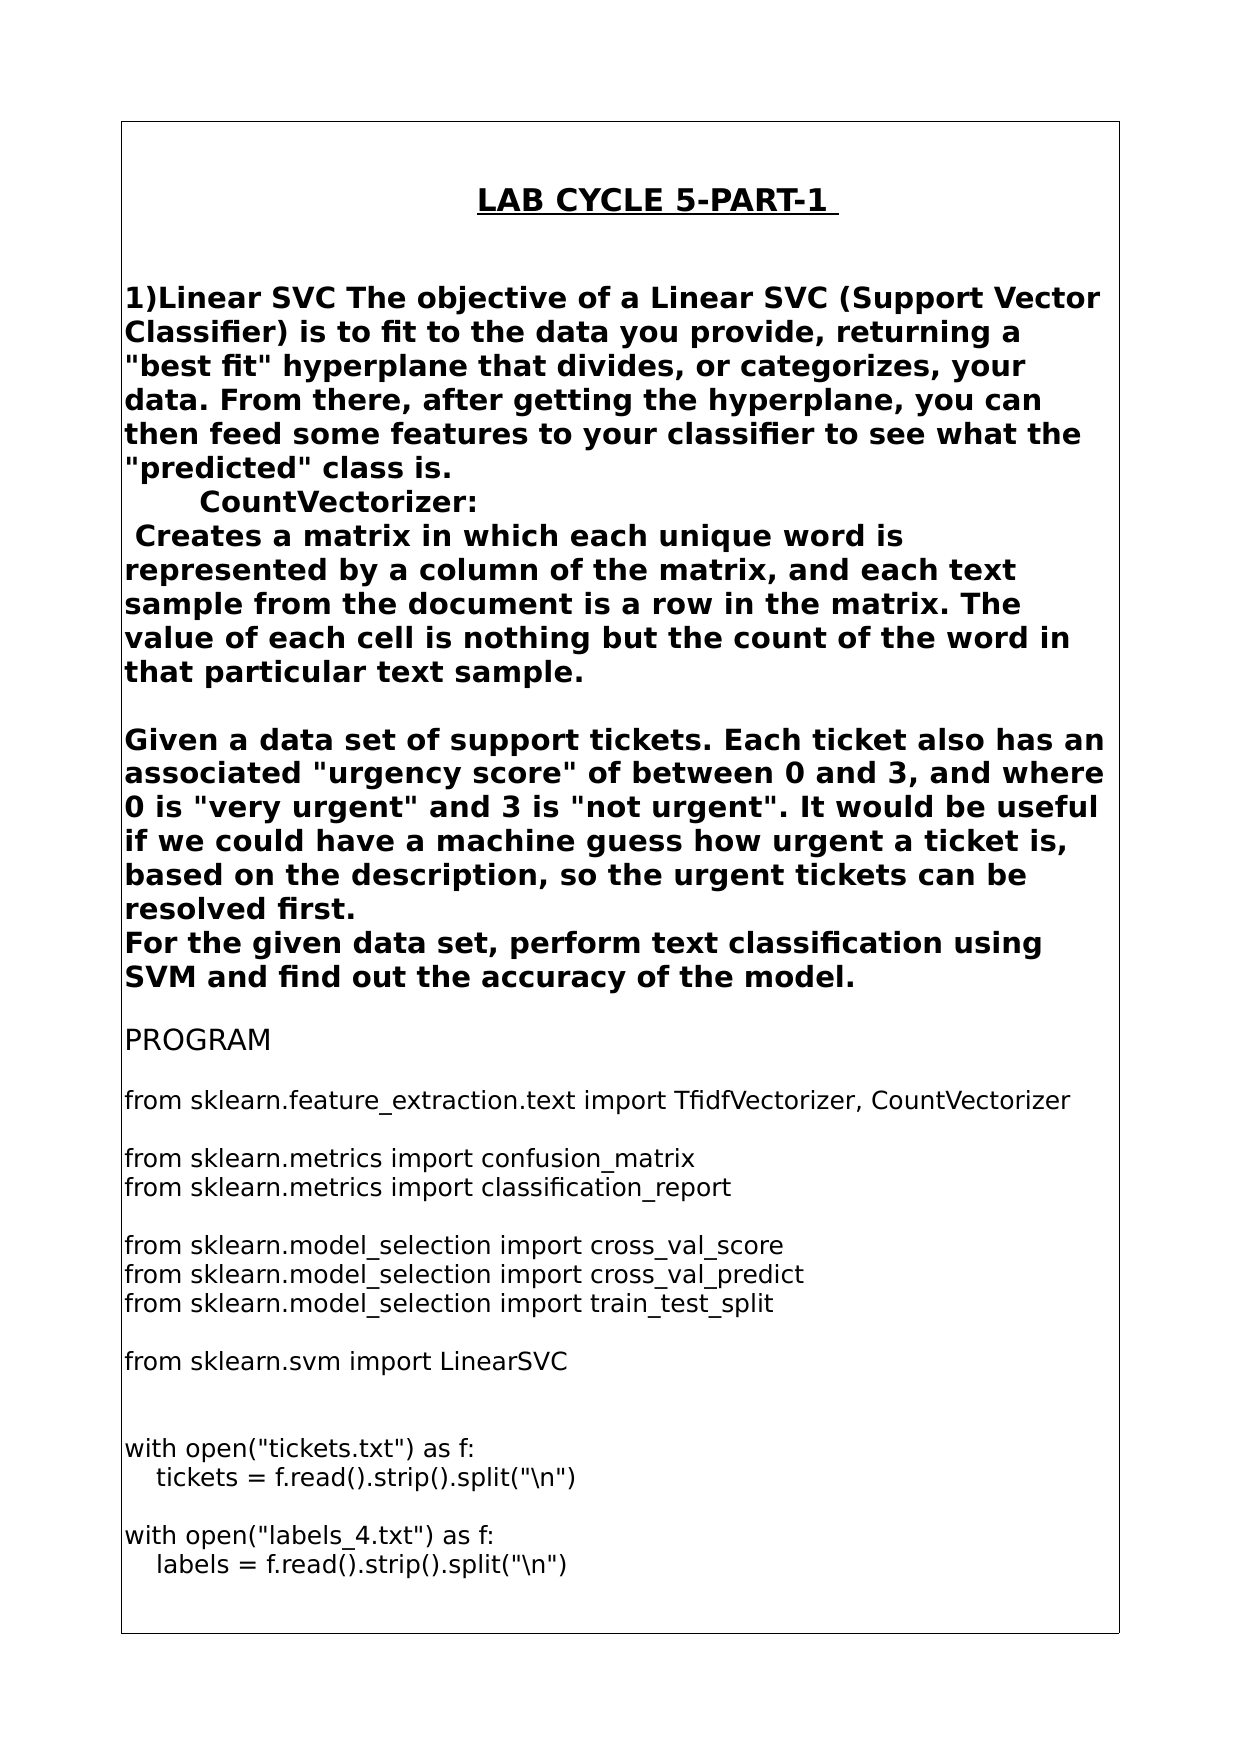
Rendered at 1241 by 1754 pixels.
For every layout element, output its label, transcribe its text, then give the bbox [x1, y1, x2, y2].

text PROGRAM [124, 1023, 1116, 1057]
text from sklearn.model_selection import cross_val_predict [124, 1260, 1116, 1289]
text with open("labels_4.txt") as f: [124, 1521, 1116, 1550]
text tickets = f.read().strip().split("\n") [124, 1463, 1116, 1492]
text from sklearn.feature_extraction.text import TfidfVectorizer, CountVectorizer [124, 1086, 1116, 1115]
text from sklearn.model_selection import train_test_split [124, 1289, 1116, 1318]
list [87, 281, 121, 485]
list 1)Linear SVC The objective of a Linear SVC (Support Vector Classifier) is to fit to the data you provide, returning a "best fit" hyperplane that divides, or categorizes, your data. From there, after getting the hyperplane, you can then feed some features to your classifier to see what the "predicted" class is. [122, 281, 1116, 485]
text with open("tickets.txt") as f: [124, 1434, 1116, 1463]
text Given a data set of support tickets. Each ticket also has an associated "urgency score" of between 0 and 3, and where 0 is "very urgent" and 3 is "not urgent". It would be useful if we could have a machine guess how urgent a ticket is, based on the description, so the urgent tickets can be resolved first. [124, 723, 1116, 927]
list CountVectorizer: [199, 485, 1116, 519]
text from sklearn.model_selection import cross_val_score [124, 1231, 1116, 1260]
text LAB CYCLE 5-PART-1 [199, 182, 1116, 218]
text Creates a matrix in which each unique word is represented by a column of the matrix, and each text sample from the document is a row in the matrix. The value of each cell is nothing but the count of the word in that particular text sample. [124, 519, 1116, 689]
text labels = f.read().strip().split("\n") [124, 1550, 1116, 1579]
text from sklearn.metrics import classification_report [124, 1173, 1116, 1202]
text from sklearn.svm import LinearSVC [124, 1347, 1116, 1376]
text from sklearn.metrics import confusion_matrix [124, 1144, 1116, 1173]
text For the given data set, perform text classification using SVM and find out the accuracy of the model. [124, 927, 1116, 994]
